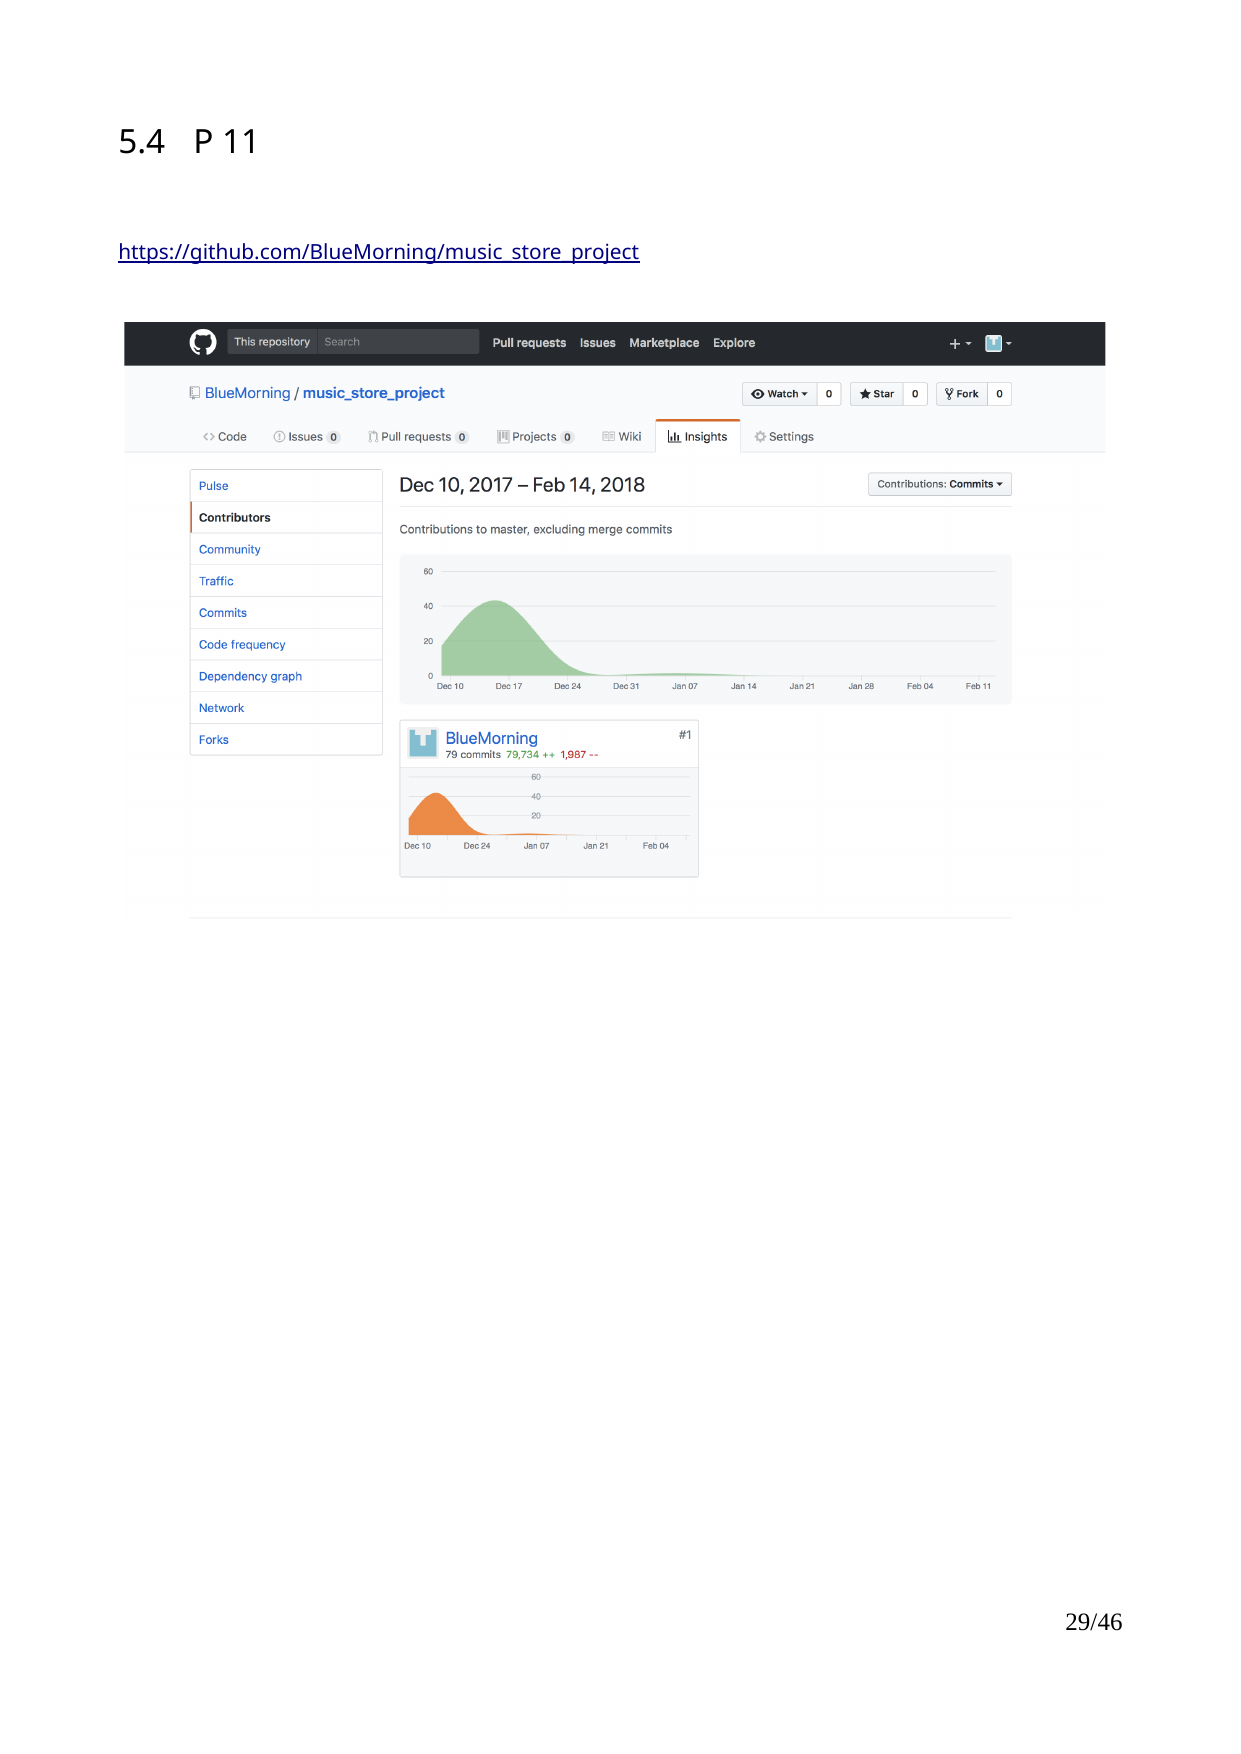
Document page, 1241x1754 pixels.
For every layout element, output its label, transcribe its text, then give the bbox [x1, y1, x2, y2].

text https://github.com/BlueMorning/music_store_project [118, 237, 1122, 265]
picture [124, 322, 1106, 919]
title P 11 [118, 118, 1122, 163]
